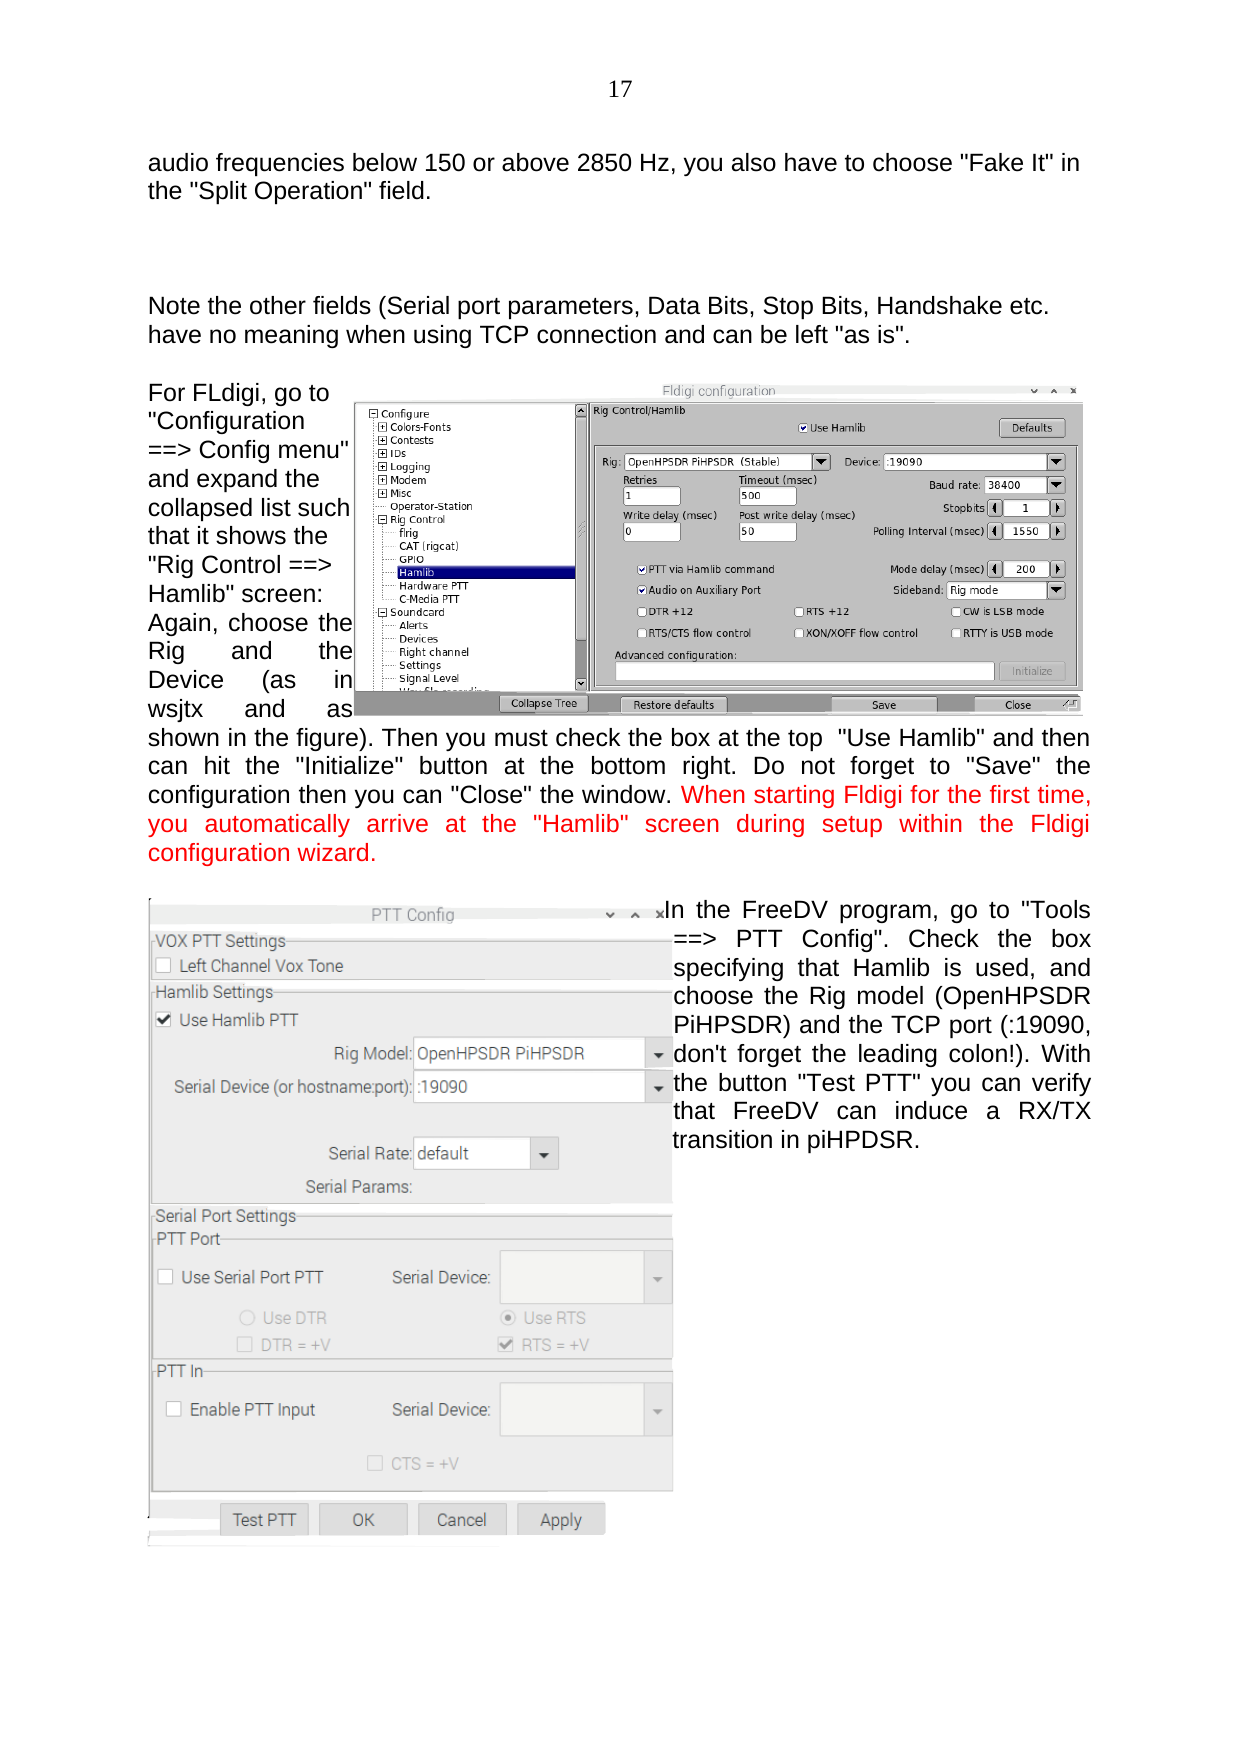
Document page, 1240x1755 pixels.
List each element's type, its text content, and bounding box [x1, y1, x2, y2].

text For FLdigi, go to "Configuration ==> Config menu" and expand the collapsed list such that it shows the "Rig Control ==> Hamlib" screen: [148, 378, 1092, 608]
text Again, choose the Rig and the Device (as in wsjtx and as shown in the figure). Then you must check the box at the top "Use Hamlib" and then can hit the "Initialize" button at the bottom right. Do not forget to "Save" the configuration then you can "Close" the window. When starting Fldigi for the first time, you automatically arrive at the "Hamlib" screen during setup within the Fldigi configuration wizard. [148, 608, 1092, 866]
text In the FreeDV program, go to "Tools ==> PTT Config". Check the box specifying that Hamlib is used, and choose the Rig model (OpenHPSDR PiHPSDR) and the TCP port (:19090, don't forget the leading colon!). With the button "Test PTT" you can verify that FreeDV can induce a RX/TX transition in piHPDSR. [148, 895, 1092, 1154]
text Note the other fields (Serial port parameters, Data Bits, Stop Bits, Handshake etc. have no meaning when using TCP connection and can be left "as is". [148, 291, 1092, 349]
text audio frequencies below 150 or above 2850 Hz, you also have to choose "Fake It" in the "Split Operation" field. [148, 148, 1092, 205]
